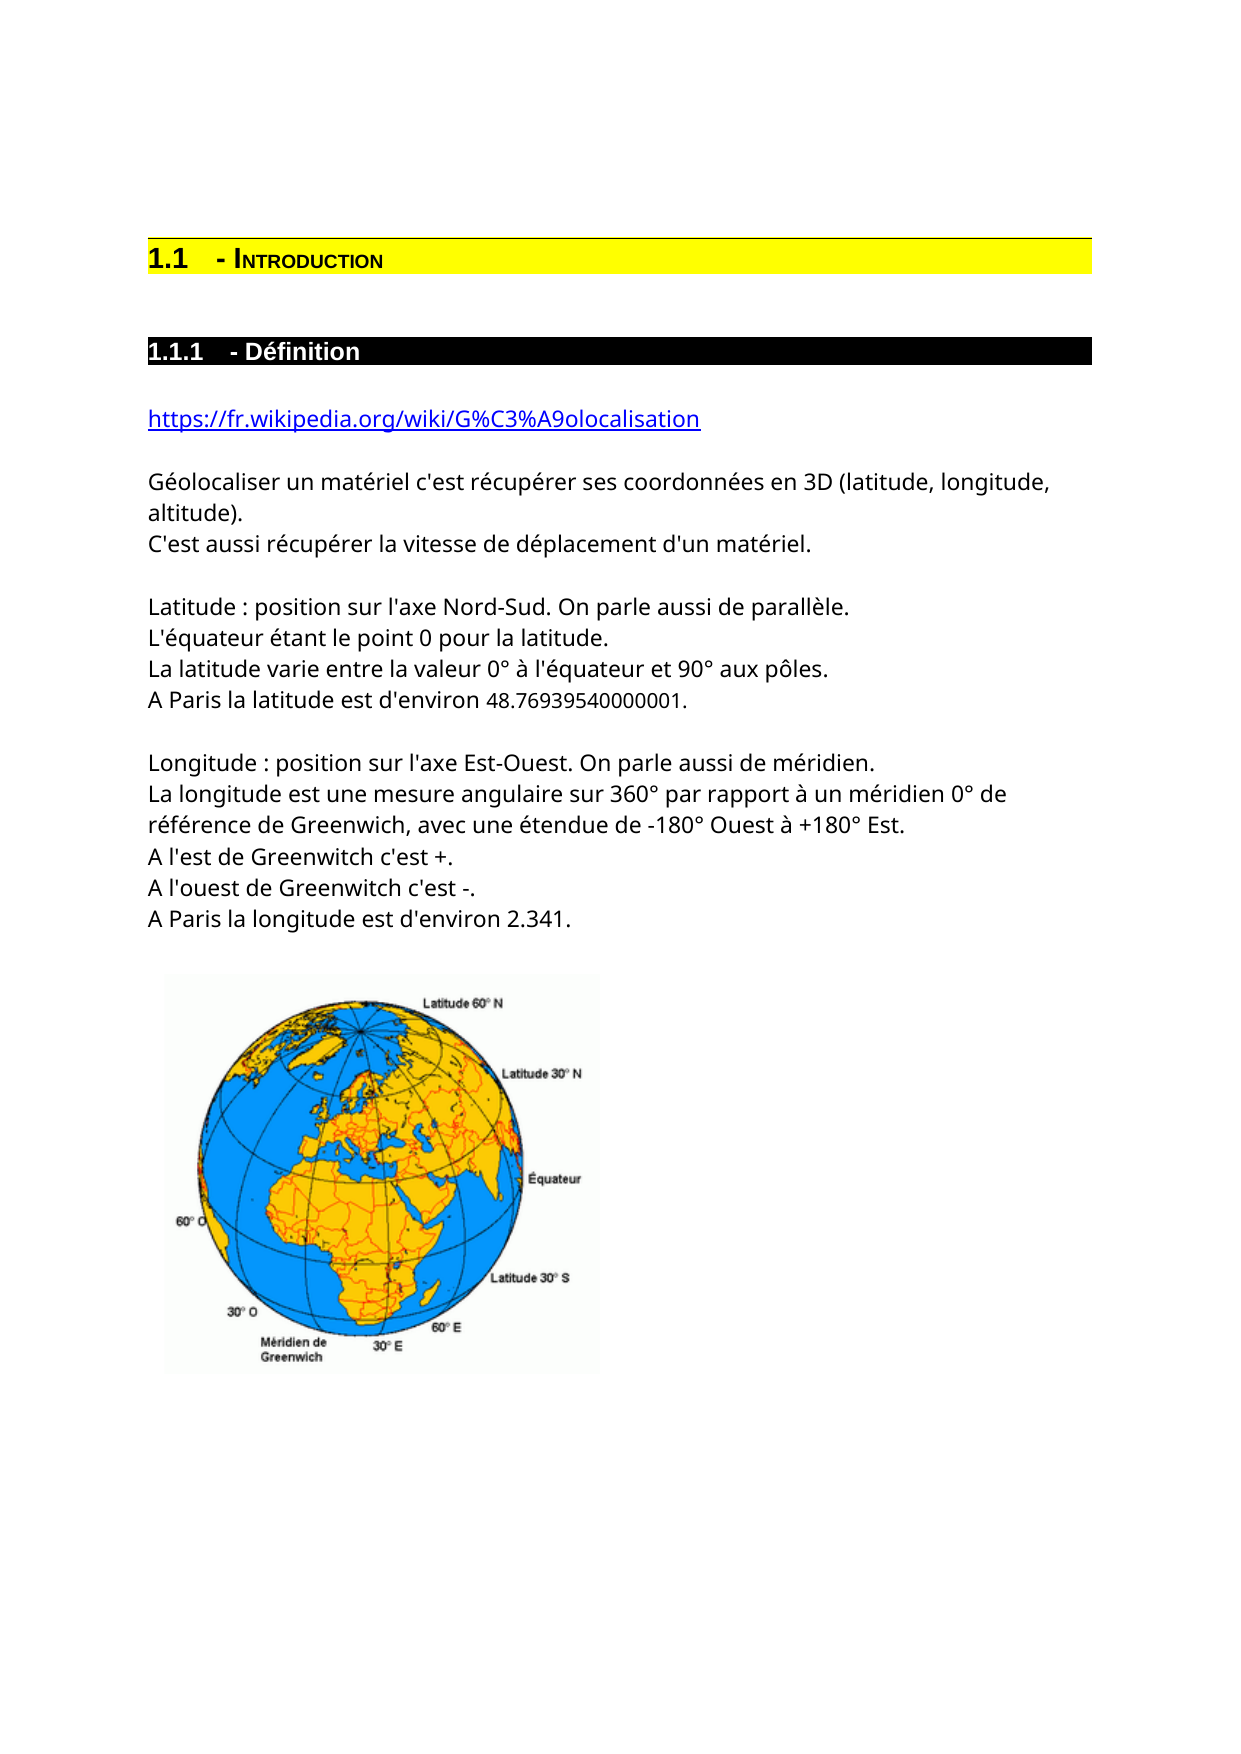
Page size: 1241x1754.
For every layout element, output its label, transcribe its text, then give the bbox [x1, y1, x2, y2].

text A l'est de Greenwitch c'est +. [148, 840, 1092, 872]
subtitle - Introduction [148, 239, 1092, 274]
text La latitude varie entre la valeur 0° à l'équateur et 90° aux pôles. [148, 653, 1092, 684]
text L'équateur étant le point 0 pour la latitude. [148, 622, 1092, 653]
subtitle - Définition [148, 337, 1092, 365]
text Géolocaliser un matériel c'est récupérer ses coordonnées en 3D (latitude, longitude, altitude). [148, 465, 1092, 528]
text https://fr.wikipedia.org/wiki/G%C3%A9olocalisation [148, 403, 1092, 434]
text A l'ouest de Greenwitch c'est -. [148, 872, 1092, 903]
text Latitude : position sur l'axe Nord-Sud. On parle aussi de parallèle. [148, 590, 1092, 622]
text A Paris la latitude est d'environ 48.76939540000001. [148, 684, 1092, 715]
text Longitude : position sur l'axe Est-Ouest. On parle aussi de méridien. [148, 747, 1092, 778]
text A Paris la longitude est d'environ 2.341. [148, 903, 1092, 934]
picture [164, 974, 600, 1374]
text La longitude est une mesure angulaire sur 360° par rapport à un méridien 0° de référence de Greenwich, avec une étendue de -180° Ouest à +180° Est. [148, 778, 1092, 840]
text C'est aussi récupérer la vitesse de déplacement d'un matériel. [148, 528, 1092, 559]
